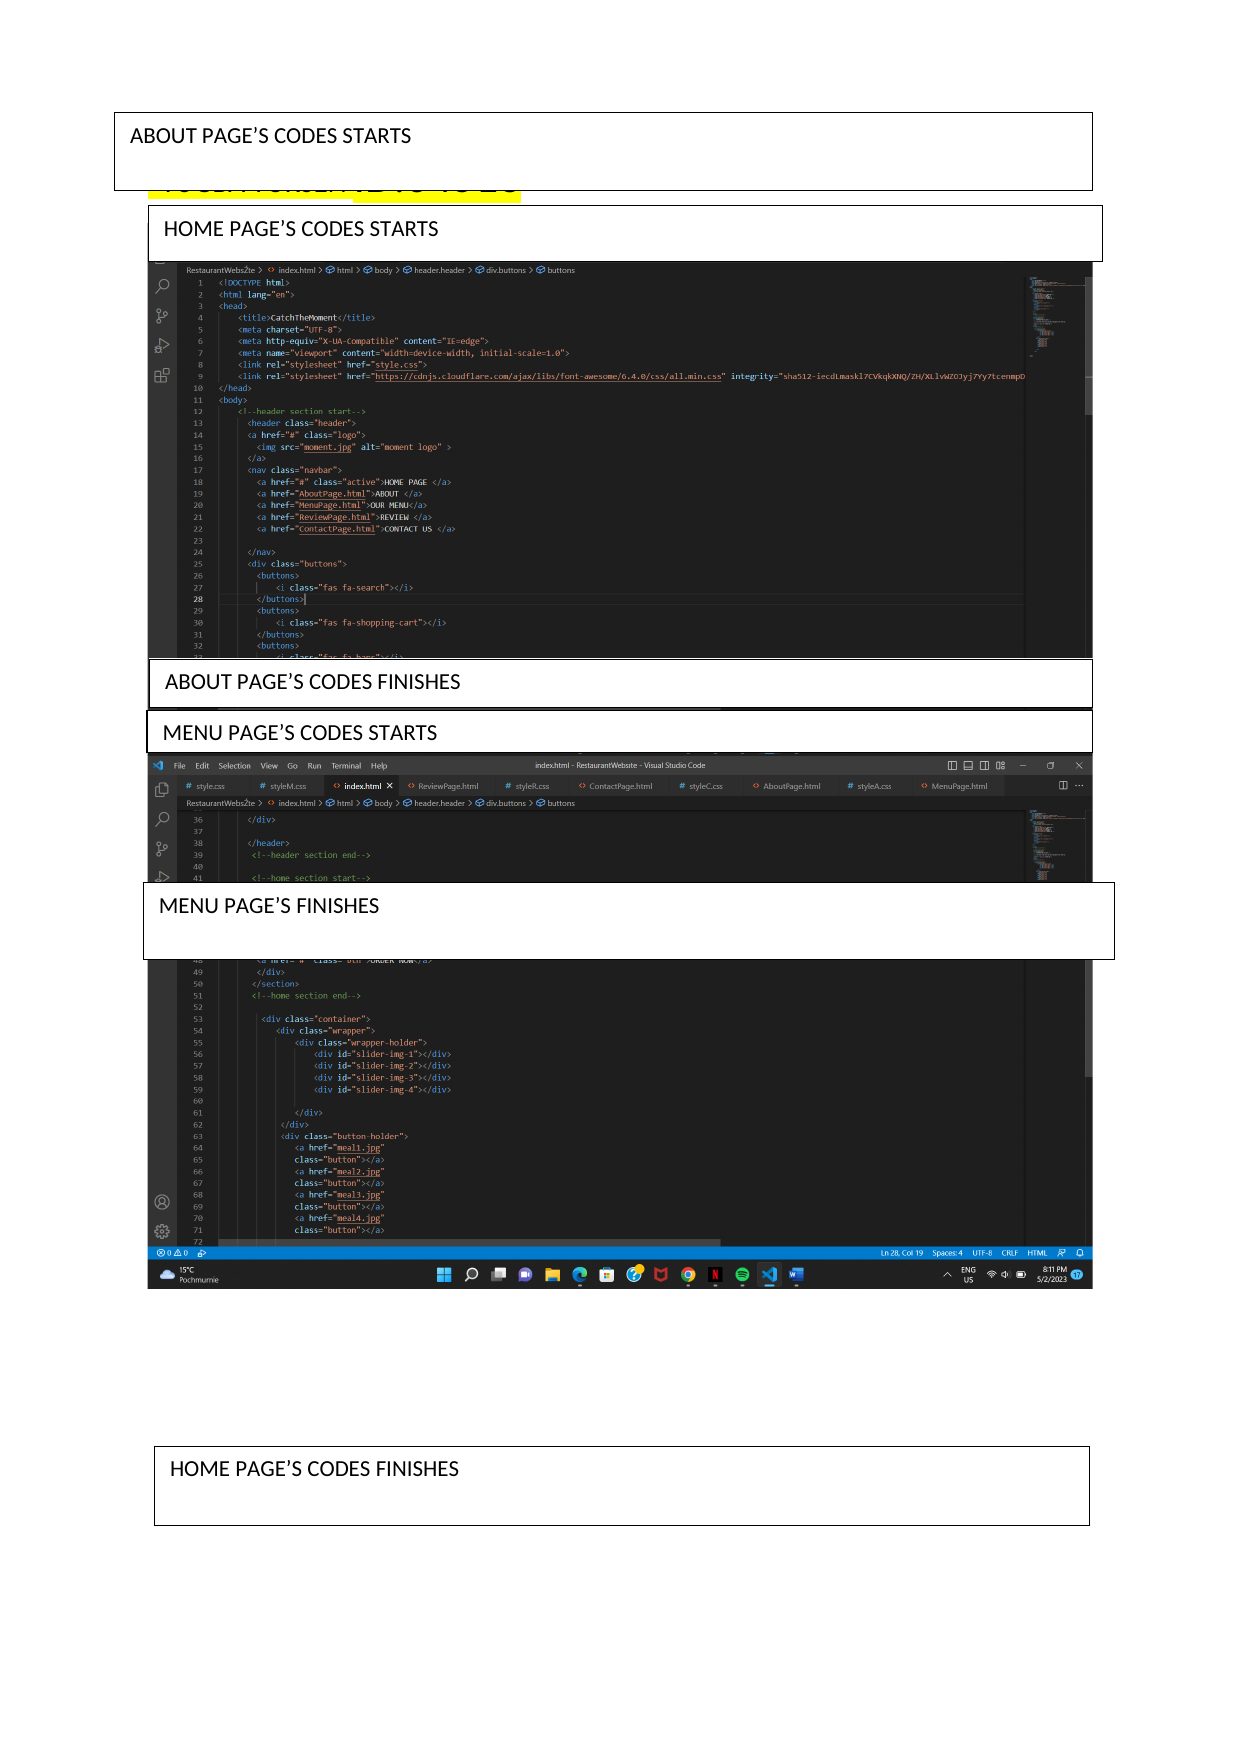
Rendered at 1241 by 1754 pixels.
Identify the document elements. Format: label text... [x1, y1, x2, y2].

text MENU PAGE’S CODES STARTS [162, 718, 1077, 745]
text HOME PAGE’S CODES FINISHES [170, 1454, 1074, 1482]
text MENU PAGE’S FINISHES [158, 891, 1099, 919]
text TUGBA TOKSEN ID:64513 [148, 191, 1093, 203]
text ABOUT PAGE’S CODES STARTS [130, 121, 1077, 149]
text ABOUT PAGE’S CODES FINISHES [165, 667, 1077, 695]
text TUGBA TOKSEN ID:64513 [149, 206, 1102, 261]
text HOME PAGE’S CODES STARTS [164, 214, 1087, 242]
